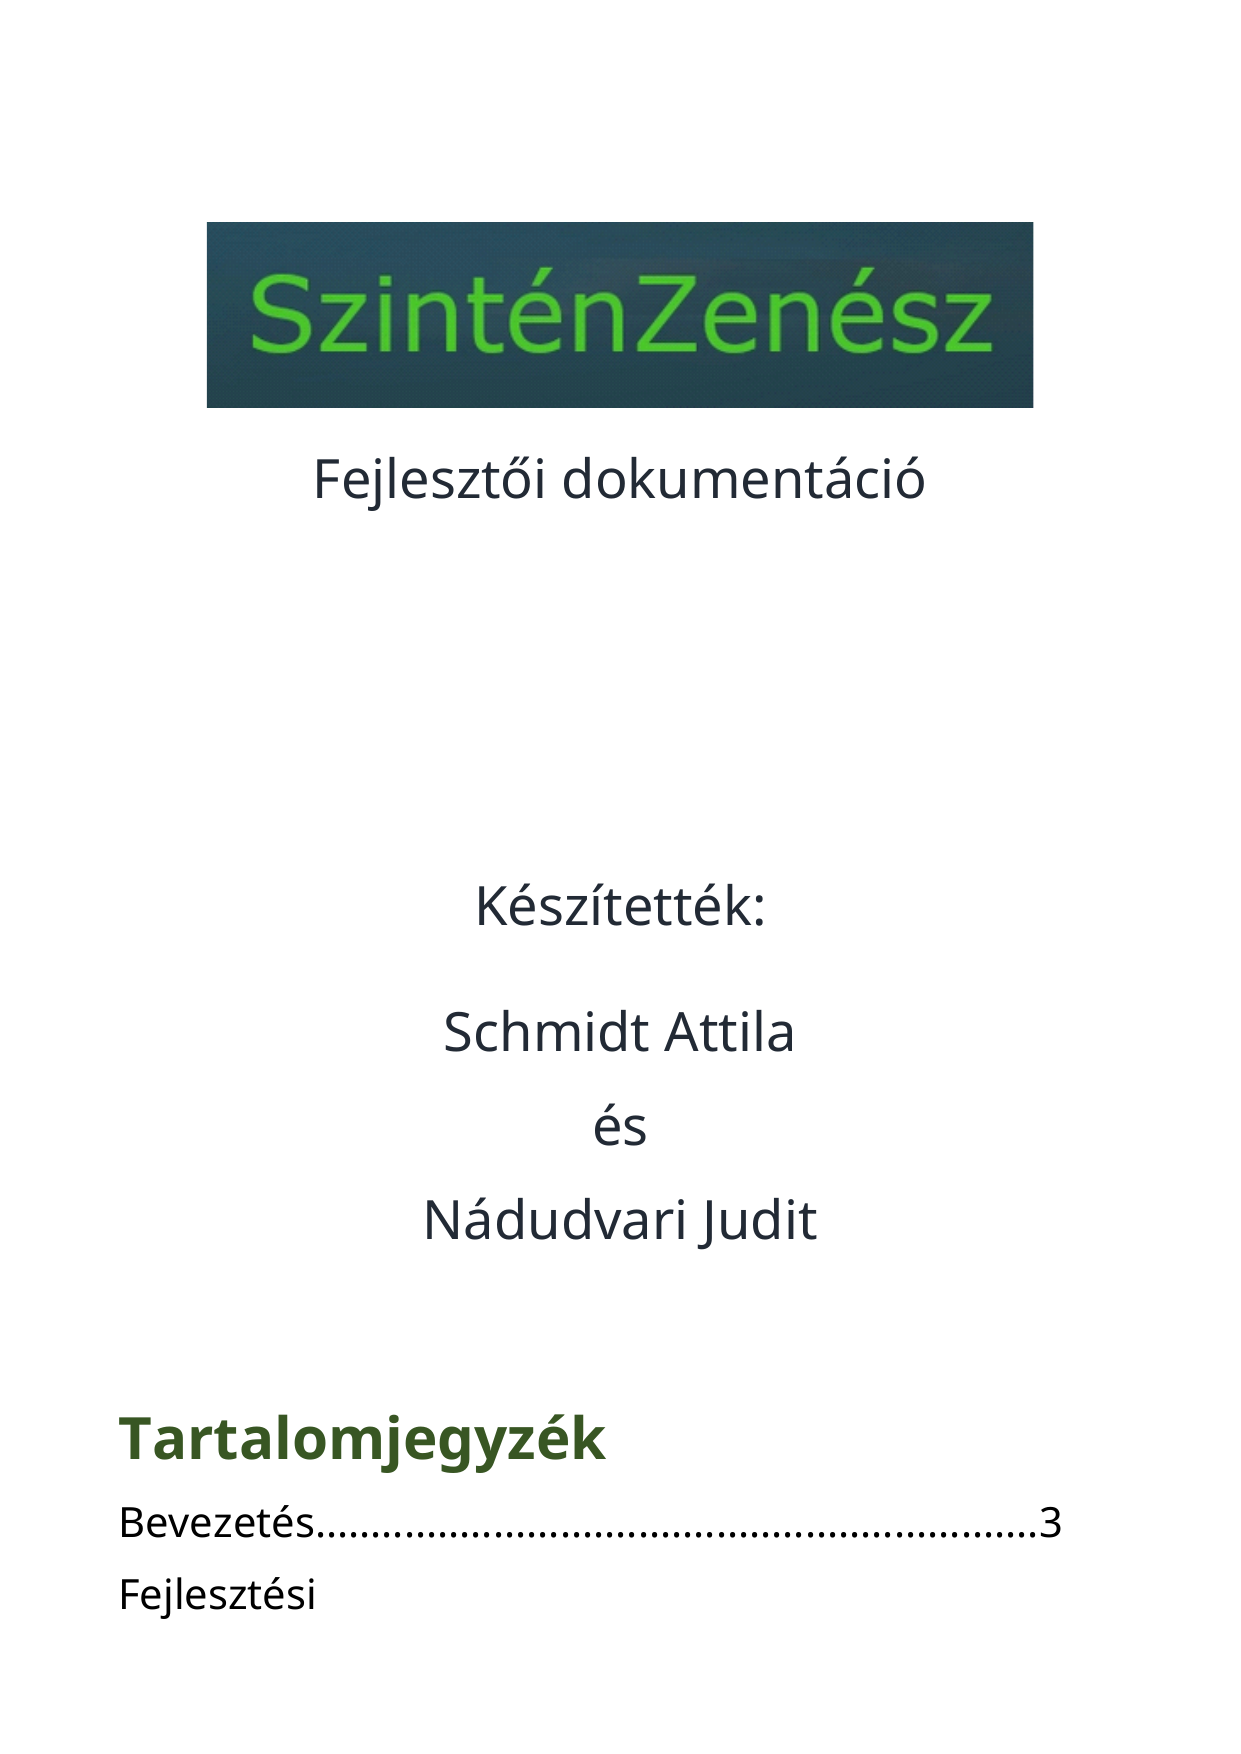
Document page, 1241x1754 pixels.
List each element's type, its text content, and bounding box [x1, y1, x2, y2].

text Tartalomjegyzék [118, 1397, 1122, 1477]
text Bevezetés.................................................................3 [118, 1493, 1122, 1550]
text Fejlesztési [118, 1565, 1122, 1622]
text Schmidt Attila [118, 962, 1122, 1067]
text Fejlesztői dokumentáció [118, 164, 1122, 514]
text Készítették: [118, 718, 1122, 941]
text Nádudvari Judit [118, 1182, 1122, 1255]
text és [118, 1087, 1122, 1161]
